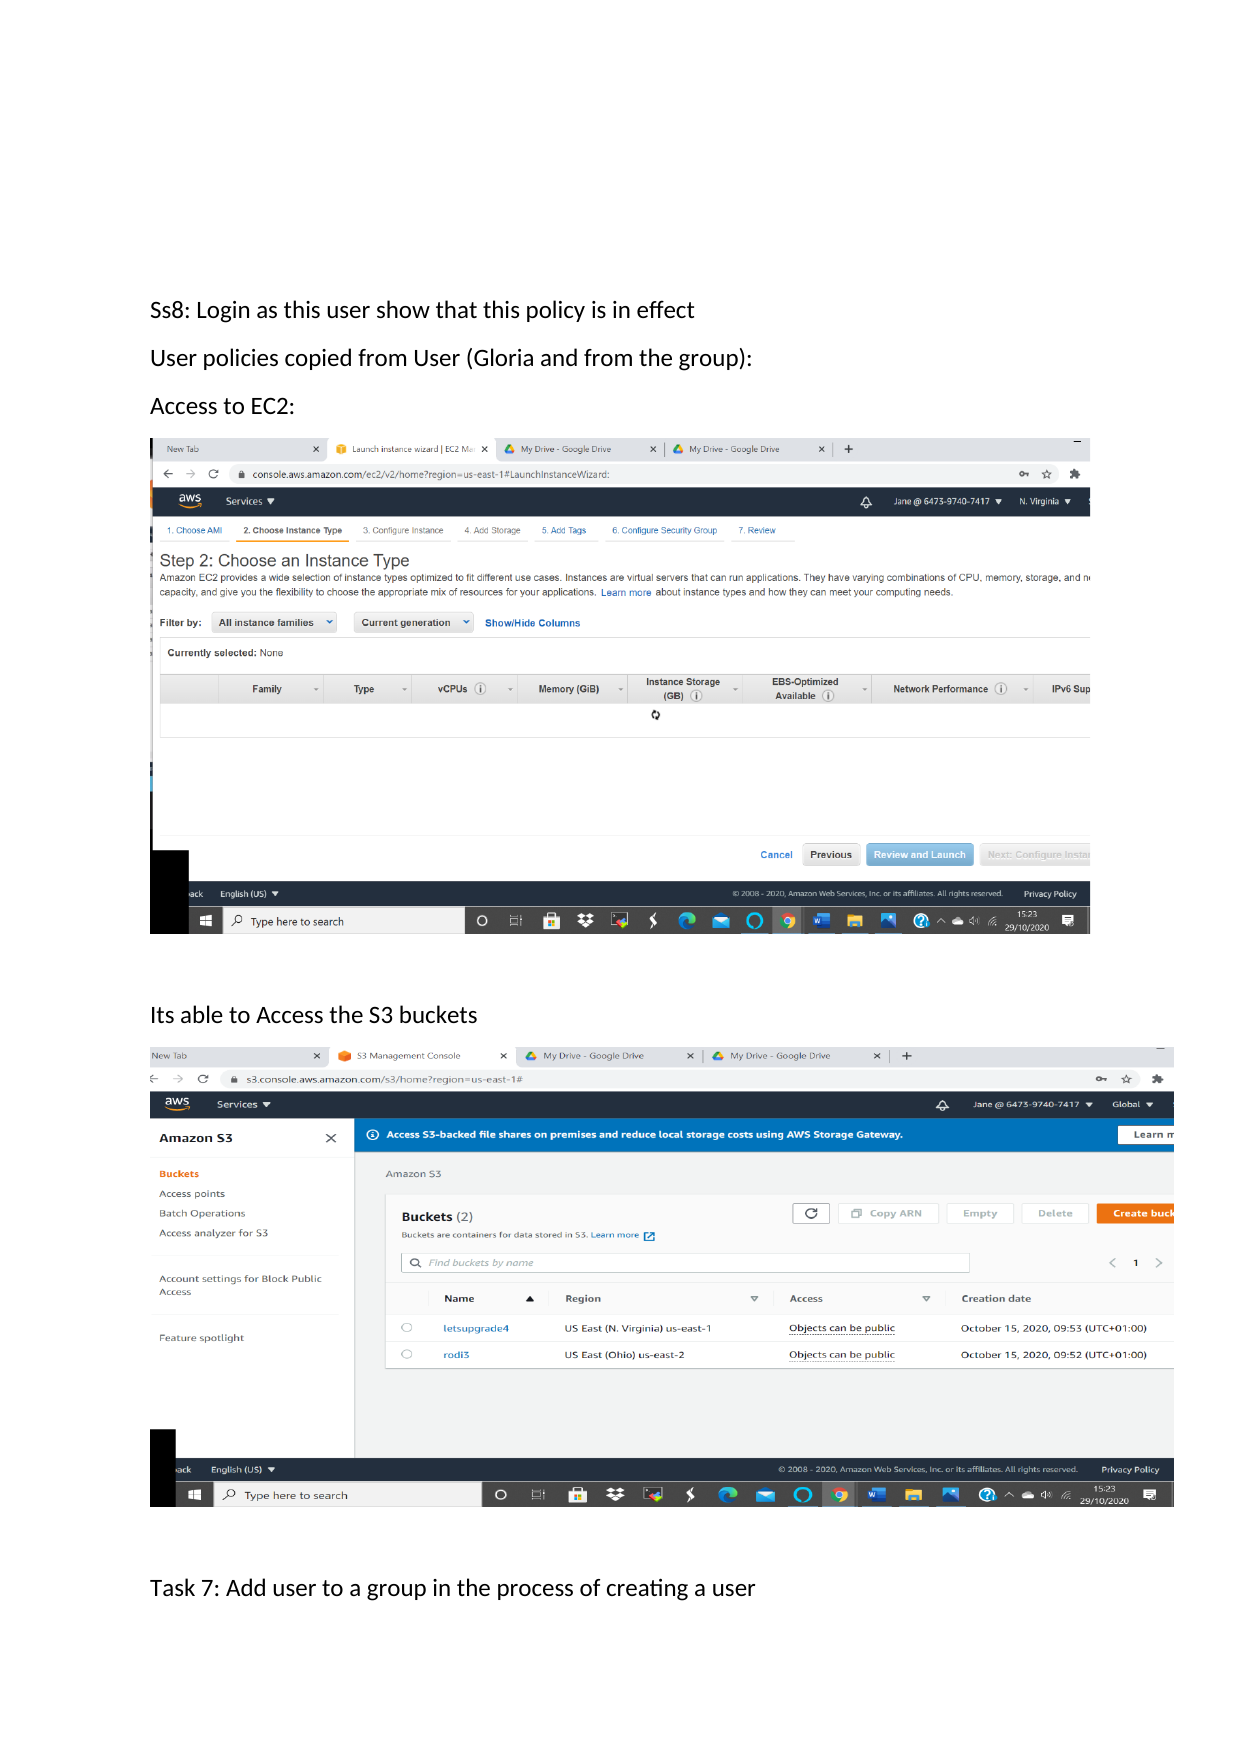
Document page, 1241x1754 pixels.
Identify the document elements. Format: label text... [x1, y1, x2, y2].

text User policies copied from User (Gloria and from the group): [150, 342, 1090, 373]
text Access to EC2: [150, 390, 1090, 421]
text Ss8: Login as this user show that this policy is in effect [150, 294, 1090, 324]
text Its able to Access the S3 buckets [150, 999, 1090, 1029]
text Task 7: Add user to a group in the process of creating a user [150, 1572, 1090, 1602]
